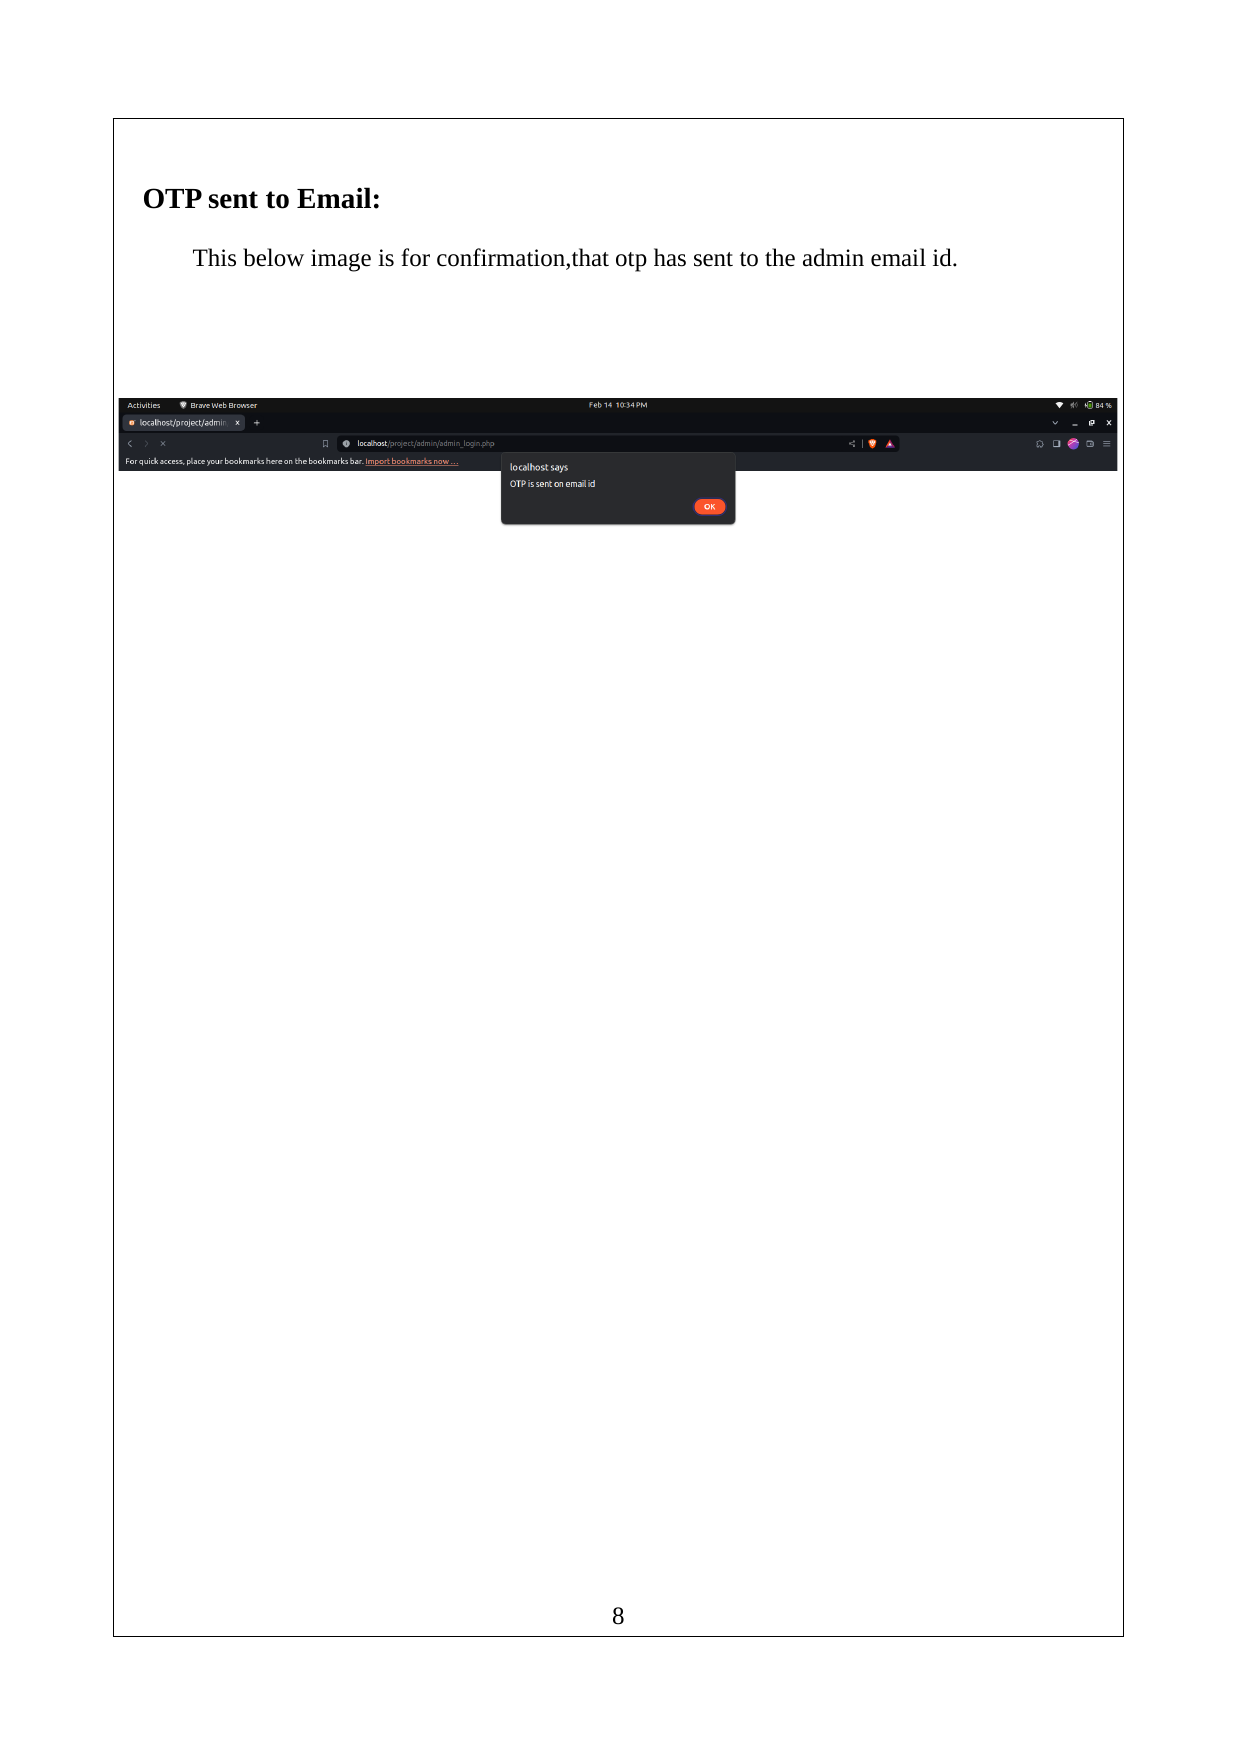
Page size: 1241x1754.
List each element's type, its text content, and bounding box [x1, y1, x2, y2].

picture [118, 398, 1118, 961]
text OTP sent to Email: [142, 181, 1117, 215]
text This below image is for confirmation,that otp has sent to the admin email id. [142, 239, 1117, 272]
